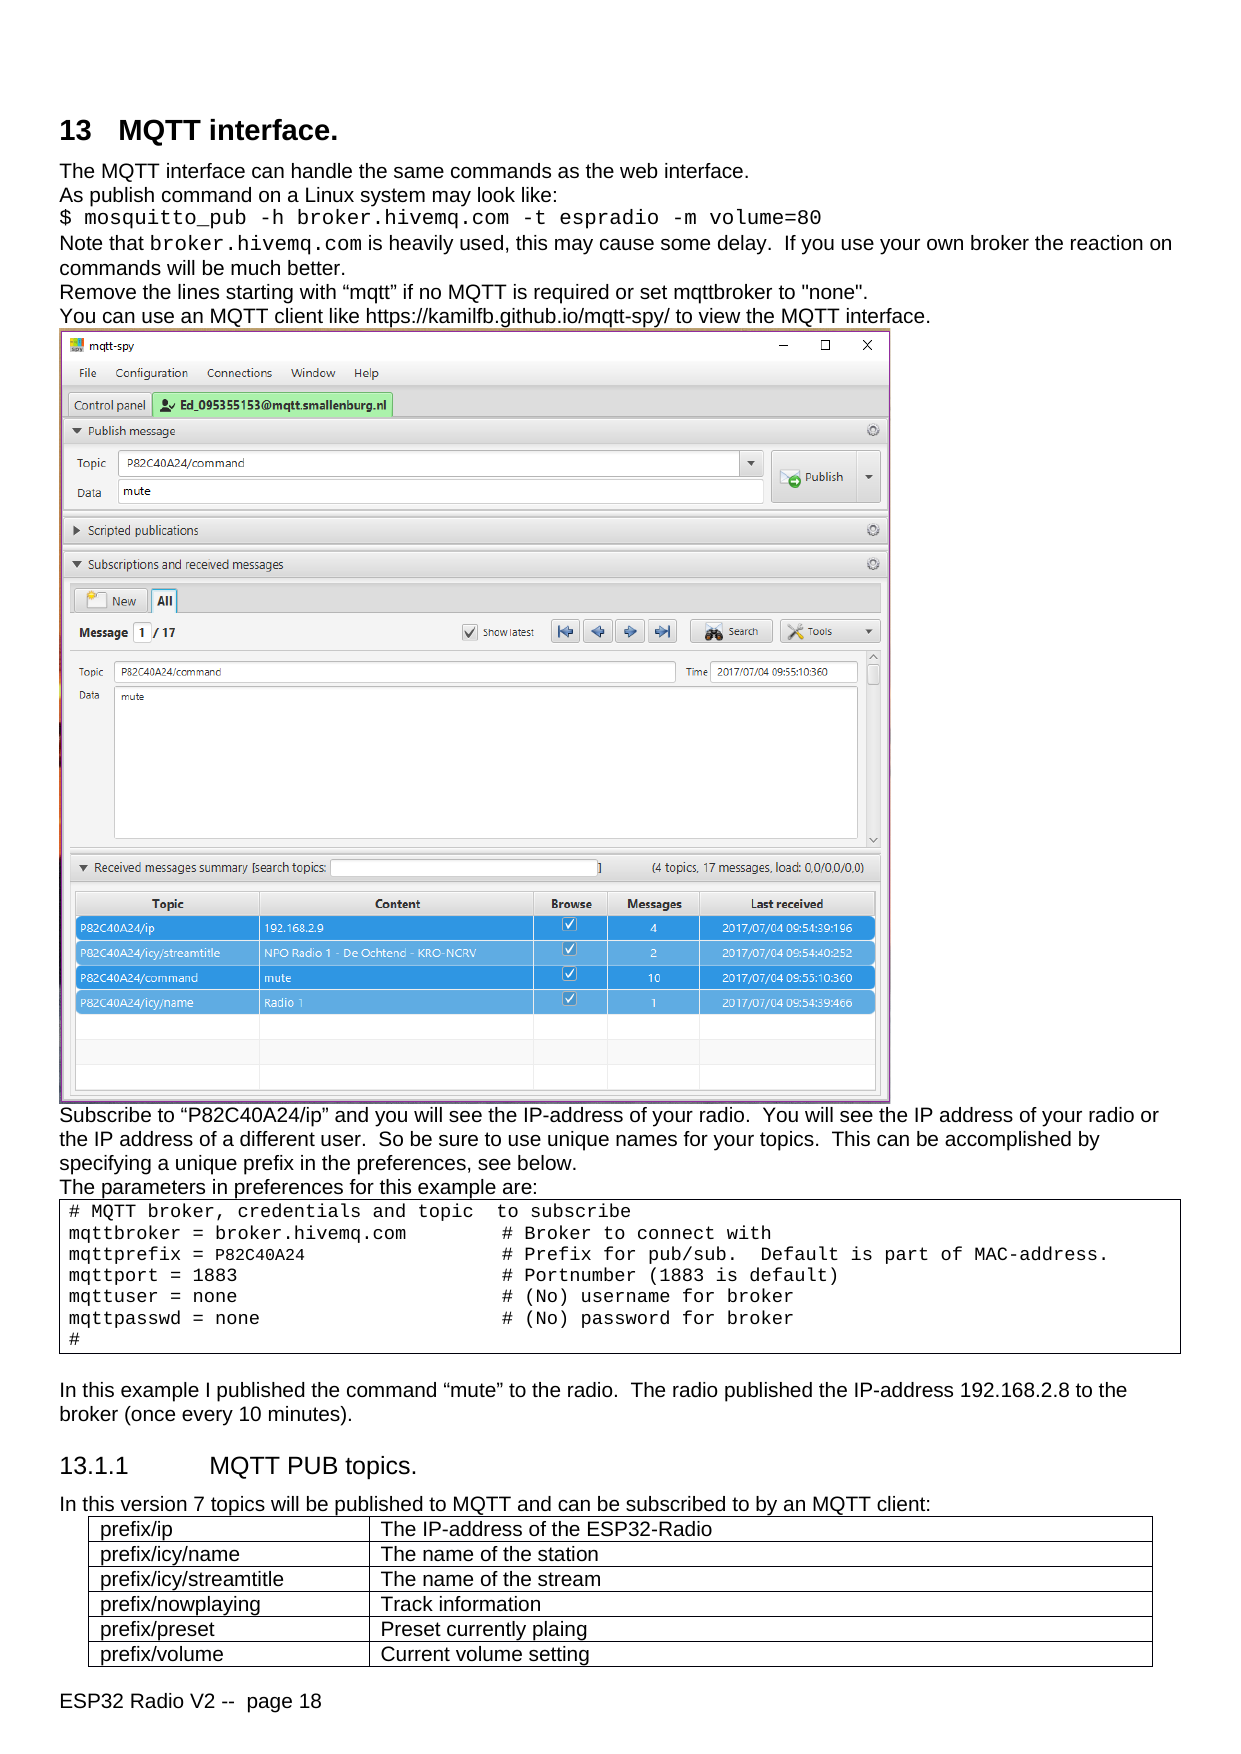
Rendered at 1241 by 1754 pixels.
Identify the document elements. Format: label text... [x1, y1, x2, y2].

subtitle MQTT PUB topics. [59, 1451, 1181, 1480]
table_cell The name of the station [370, 1542, 1152, 1566]
subtitle MQTT interface. [59, 113, 1181, 146]
picture [59, 328, 891, 1104]
table_cell Current volume setting [370, 1642, 1152, 1666]
text In this version 7 topics will be published to MQTT and can be subscribed to by an MQTT client: [59, 1492, 1181, 1516]
text mqttbroker = broker.hivemq.com # Broker to connect with [60, 1220, 1180, 1242]
text $ mosquitto_pub -h broker.hivemq.com -t espradio -m volume=80 [59, 207, 1181, 230]
table_header The IP-address of the ESP32-Radio [370, 1517, 1152, 1541]
text The MQTT interface can handle the same commands as the web interface. As publish command on a Linux system may look like: [59, 159, 1181, 207]
table_cell prefix/nowplaying [89, 1592, 369, 1616]
text Note that broker.hivemq.com is heavily used, this may cause some delay. If you use your own broker the reaction on commands will be much better. Remove the lines starting with “mqtt” if no MQTT is required or set mqttbroker to "none". [59, 230, 1181, 304]
text mqttuser = none # (No) username for broker [60, 1284, 1180, 1305]
text Subscribe to “P82C40A24/ip” and you will see the IP-address of your radio. You will see the IP address of your radio or the IP address of a different user. So be sure to use unique names for your topics. This can be accomplished by specifying a unique prefix in the preferences, see below. The parameters in preferences for this example are: [59, 1103, 1181, 1199]
text # MQTT broker, credentials and topic to subscribe [60, 1200, 1180, 1220]
text mqttpasswd = none # (No) password for broker [60, 1305, 1180, 1327]
table_header prefix/ip [89, 1517, 369, 1541]
table_cell prefix/volume [89, 1642, 369, 1666]
table_cell Preset currently plaing [370, 1617, 1152, 1641]
text You can use an MQTT client like https://kamilfb.github.io/mqtt-spy/ to view the MQTT interface. [59, 304, 1181, 328]
table_cell prefix/icy/streamtitle [89, 1567, 369, 1591]
table_cell The name of the stream [370, 1567, 1152, 1591]
text mqttport = 1883 # Portnumber (1883 is default) [60, 1263, 1180, 1284]
text # [60, 1327, 1180, 1353]
text In this example I published the command “mute” to the radio. The radio published the IP-address 192.168.2.8 to the broker (once every 10 minutes). [59, 1378, 1181, 1426]
text mqttprefix = P82C40A24 # Prefix for pub/sub. Default is part of MAC-address. [60, 1242, 1180, 1263]
table_cell prefix/preset [89, 1617, 369, 1641]
table_cell Track information [370, 1592, 1152, 1616]
table_cell prefix/icy/name [89, 1542, 369, 1566]
